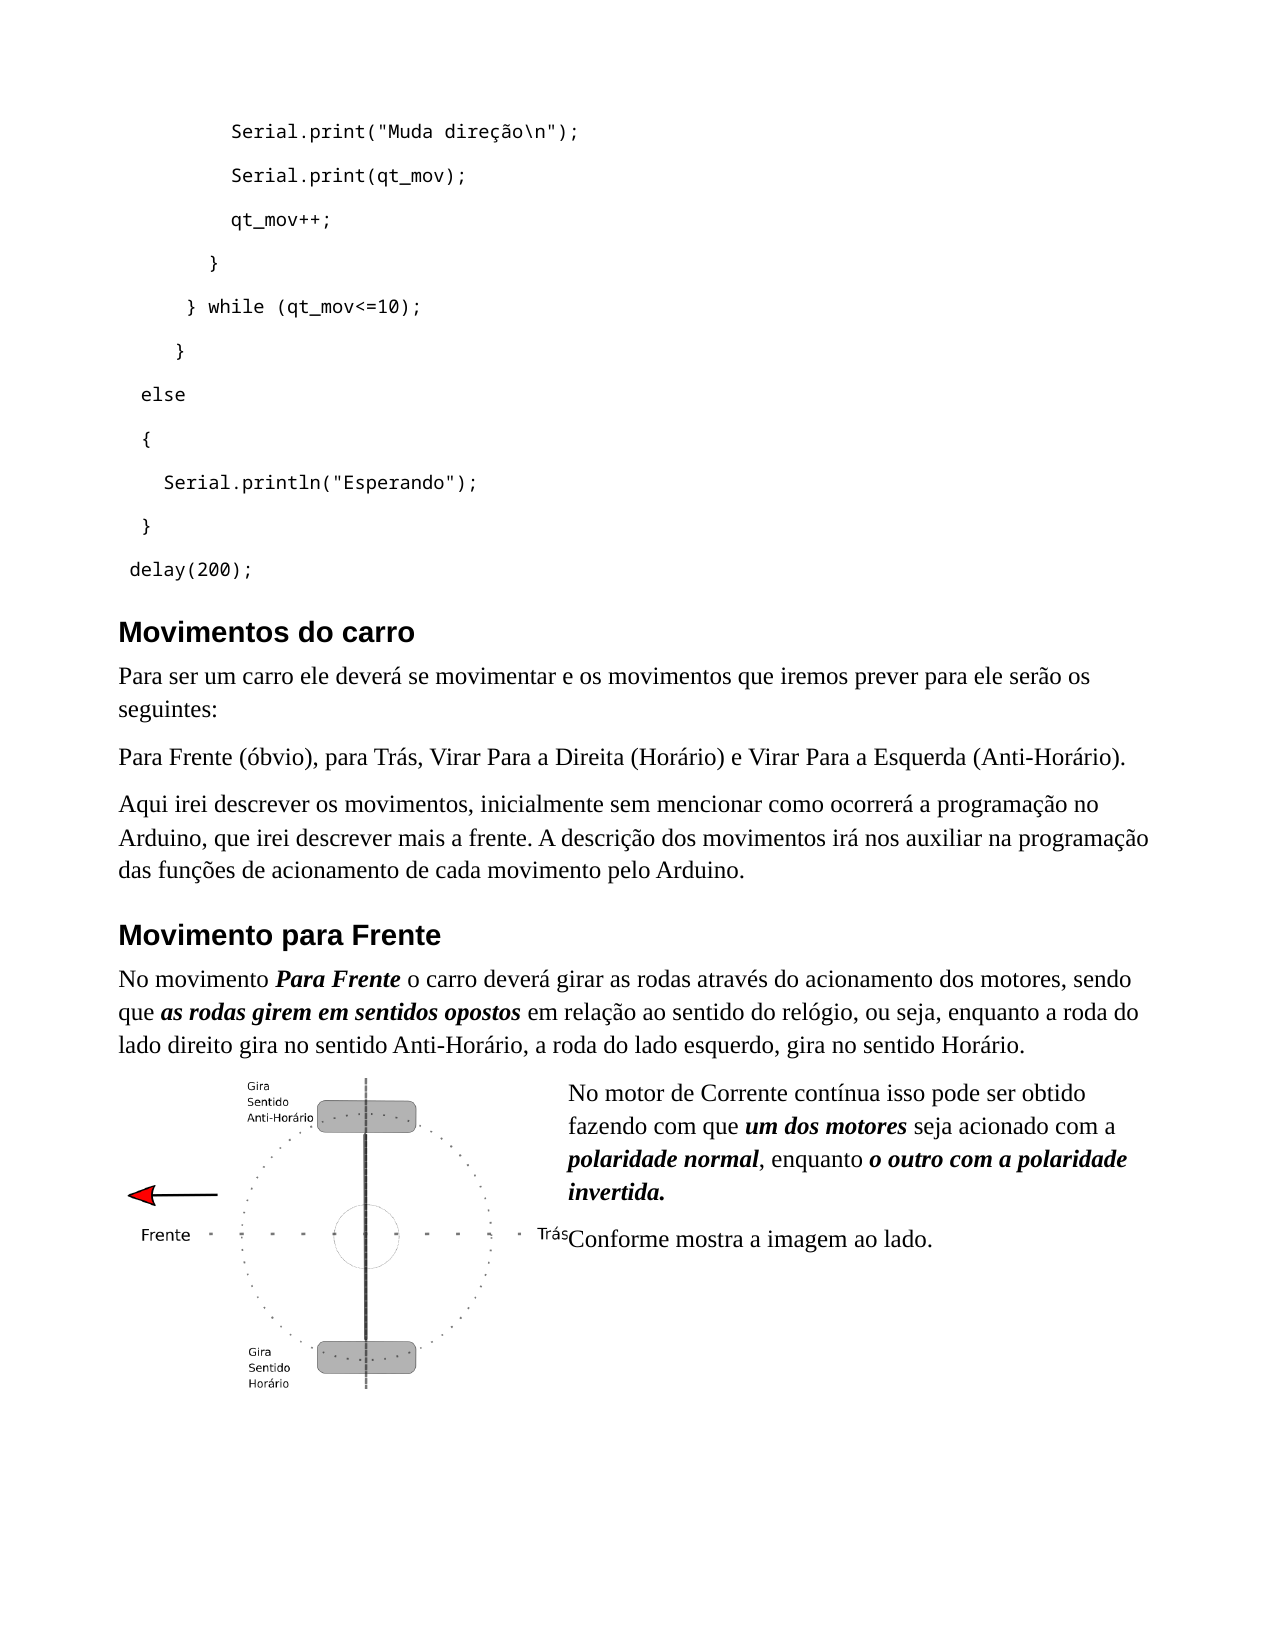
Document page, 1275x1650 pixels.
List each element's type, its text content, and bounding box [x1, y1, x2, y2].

text qt_mov++; [118, 206, 1157, 231]
text } [118, 513, 1157, 538]
text else [118, 381, 1157, 407]
picture [127, 1078, 568, 1389]
text No movimento Para Frente o carro deverá girar as rodas através do acionamento dos motores, sendo que as rodas girem em sentidos opostos em relação ao sentido do relógio, ou seja, enquanto a roda do lado direito gira no sentido Anti-Horário, a roda do lado esquerdo, gira no sentido Horário. [118, 964, 1157, 1059]
subtitle Movimento para Frente [118, 918, 1157, 952]
text delay(200); [118, 557, 1157, 582]
text No motor de Corrente contínua isso pode ser obtido fazendo com que um dos motores seja acionado com a polaridade normal, enquanto o outro com a polaridade invertida. [568, 1078, 1157, 1206]
text Serial.println("Esperando"); [118, 469, 1157, 494]
text Aqui irei descrever os movimentos, inicialmente sem mencionar como ocorrerá a programação no Arduino, que irei descrever mais a frente. A descrição dos movimentos irá nos auxiliar na programação das funções de acionamento de cada movimento pelo Arduino. [118, 789, 1157, 884]
text } [118, 250, 1157, 275]
text Para Frente (óbvio), para Trás, Virar Para a Direita (Horário) e Virar Para a Esquerda (Anti-Horário). [118, 742, 1157, 771]
text Para ser um carro ele deverá se movimentar e os movimentos que iremos prever para ele serão os seguintes: [118, 661, 1157, 723]
text Conforme mostra a imagem ao lado. [568, 1224, 1157, 1253]
text Serial.print("Muda direção\n"); [118, 118, 1157, 144]
text } while (qt_mov<=10); [118, 293, 1157, 319]
text { [118, 425, 1157, 451]
text Serial.print(qt_mov); [118, 162, 1157, 187]
subtitle Movimentos do carro [118, 615, 1157, 649]
text } [118, 337, 1157, 363]
